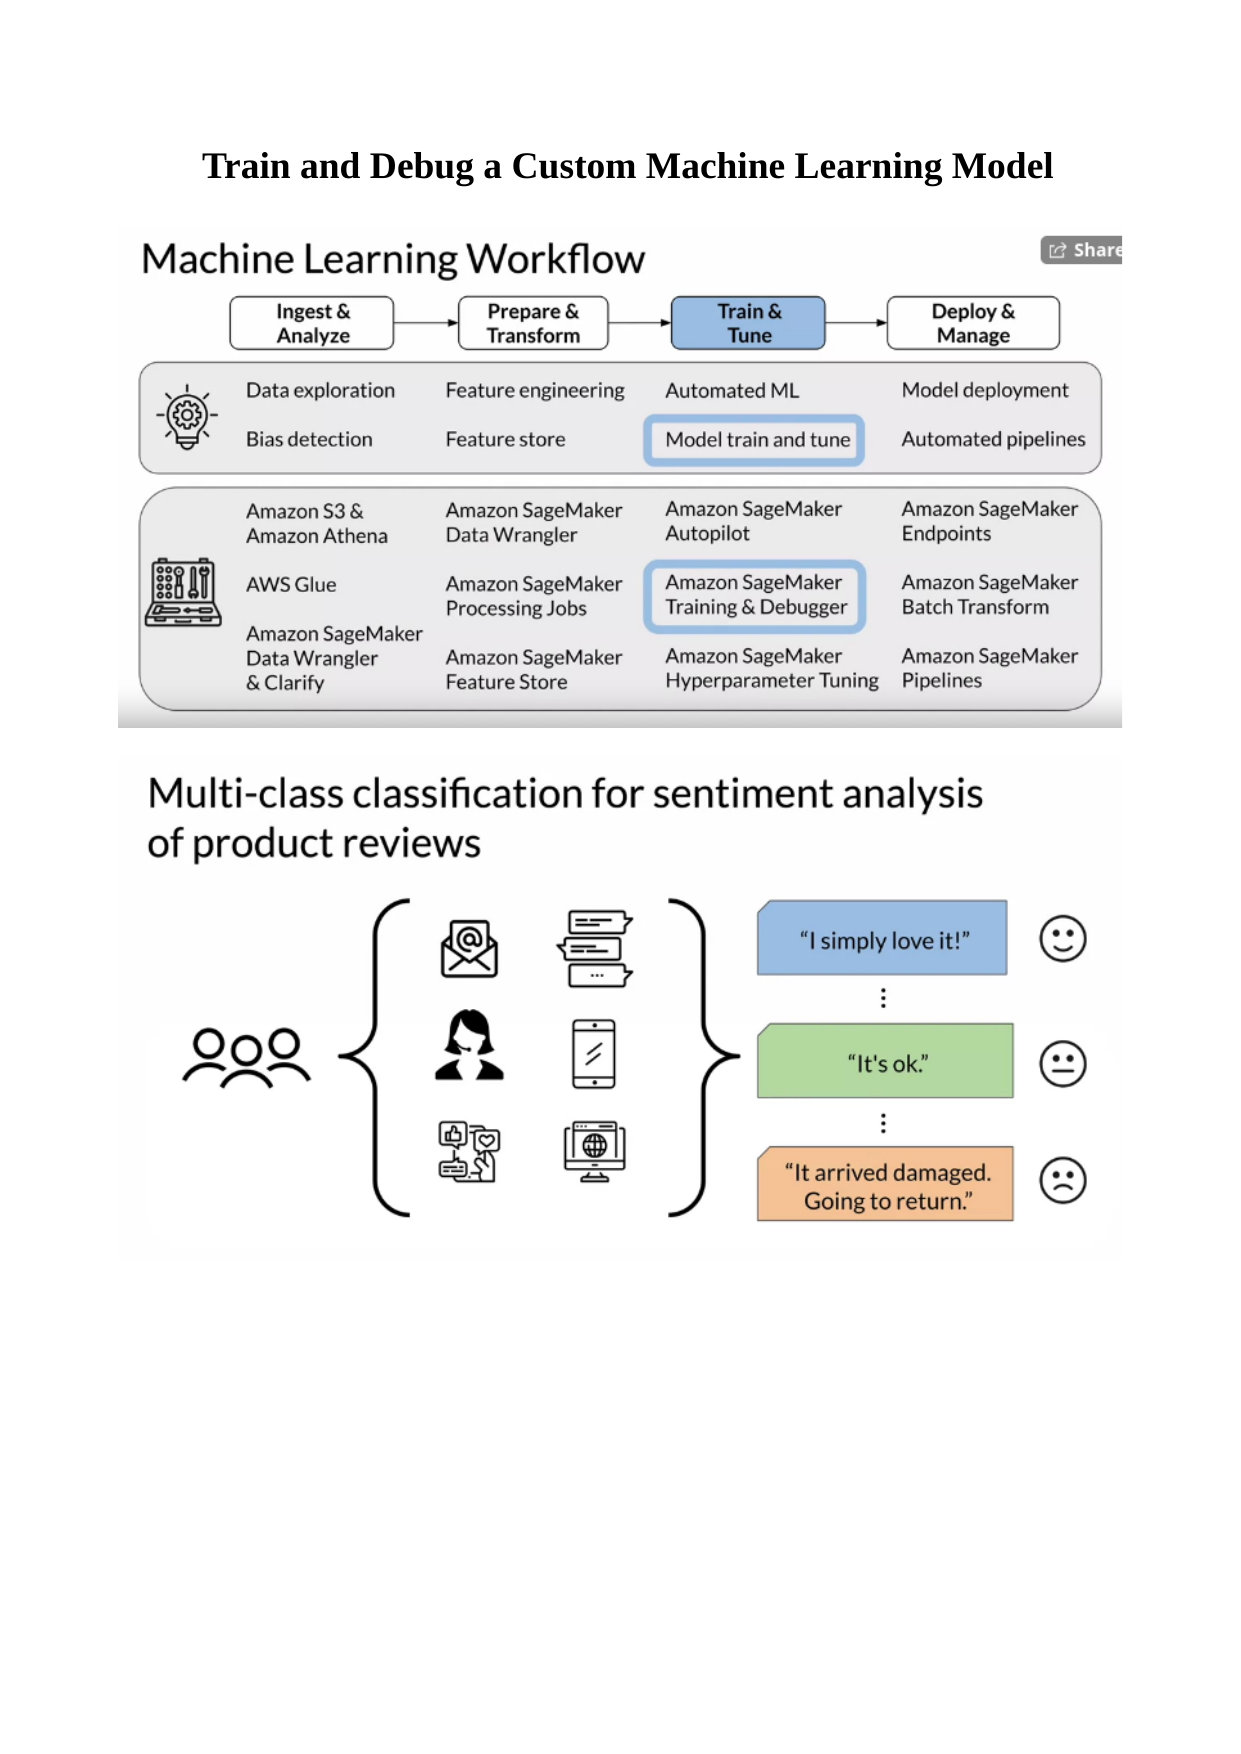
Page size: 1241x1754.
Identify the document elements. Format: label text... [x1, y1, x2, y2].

picture [118, 756, 1123, 1260]
picture [118, 227, 1123, 728]
subtitle Train and Debug a Custom Machine Learning Model [118, 143, 1122, 186]
